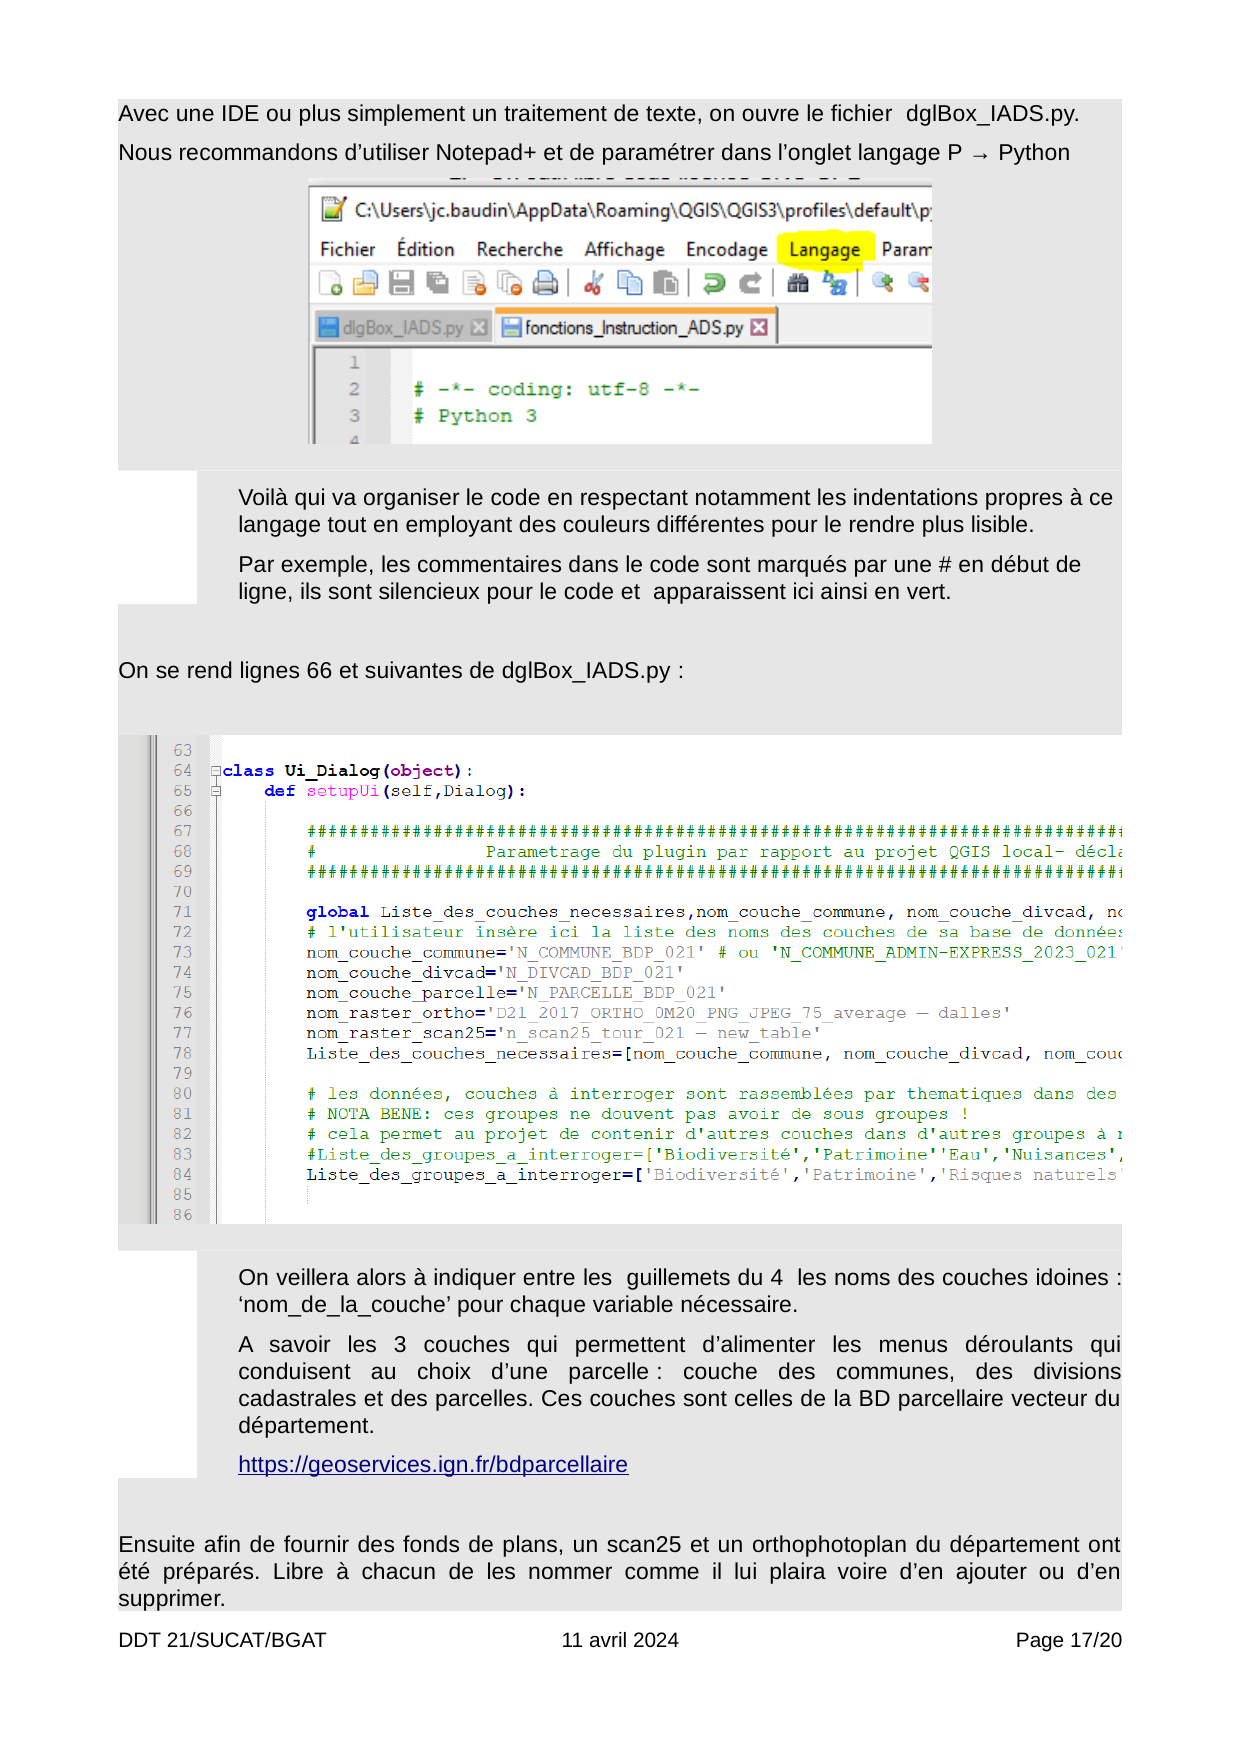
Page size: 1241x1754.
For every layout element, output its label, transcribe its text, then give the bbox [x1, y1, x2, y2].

text Nous recommandons d’utiliser Notepad+ et de paramétrer dans l’onglet langage P → Python [118, 138, 1122, 166]
list A savoir les 3 couches qui permettent d’alimenter les menus déroulants qui conduisent au choix d’une parcelle : couche des communes, des divisions cadastrales et des parcelles. Ces couches sont celles de la BD parcellaire vecteur du département. [197, 1330, 1122, 1438]
list Par exemple, les commentaires dans le code sont marqués par une # en début de ligne, ils sont silencieux pour le code et apparaissent ici ainsi en vert. [197, 550, 1122, 604]
list https://geoservices.ign.fr/bdparcellaire [197, 1451, 1122, 1478]
picture [308, 178, 932, 444]
text On se rend lignes 66 et suivantes de dglBox_IADS.py : [118, 656, 1122, 683]
list On veillera alors à indiquer entre les guillemets du 4 les noms des couches idoines : ‘nom_de_la_couche’ pour chaque variable nécessaire. [197, 1263, 1122, 1317]
text Avec une IDE ou plus simplement un traitement de texte, on ouvre le fichier dglBox_IADS.py. [118, 99, 1122, 126]
picture [118, 735, 1123, 1224]
list Voilà qui va organiser le code en respectant notamment les indentations propres à ce langage tout en employant des couleurs différentes pour le rendre plus lisible. [197, 483, 1122, 537]
text Ensuite afin de fournir des fonds de plans, un scan25 et un orthophotoplan du département ont été préparés. Libre à chacun de les nommer comme il lui plaira voire d’en ajouter ou d’en supprimer. [118, 1530, 1122, 1611]
